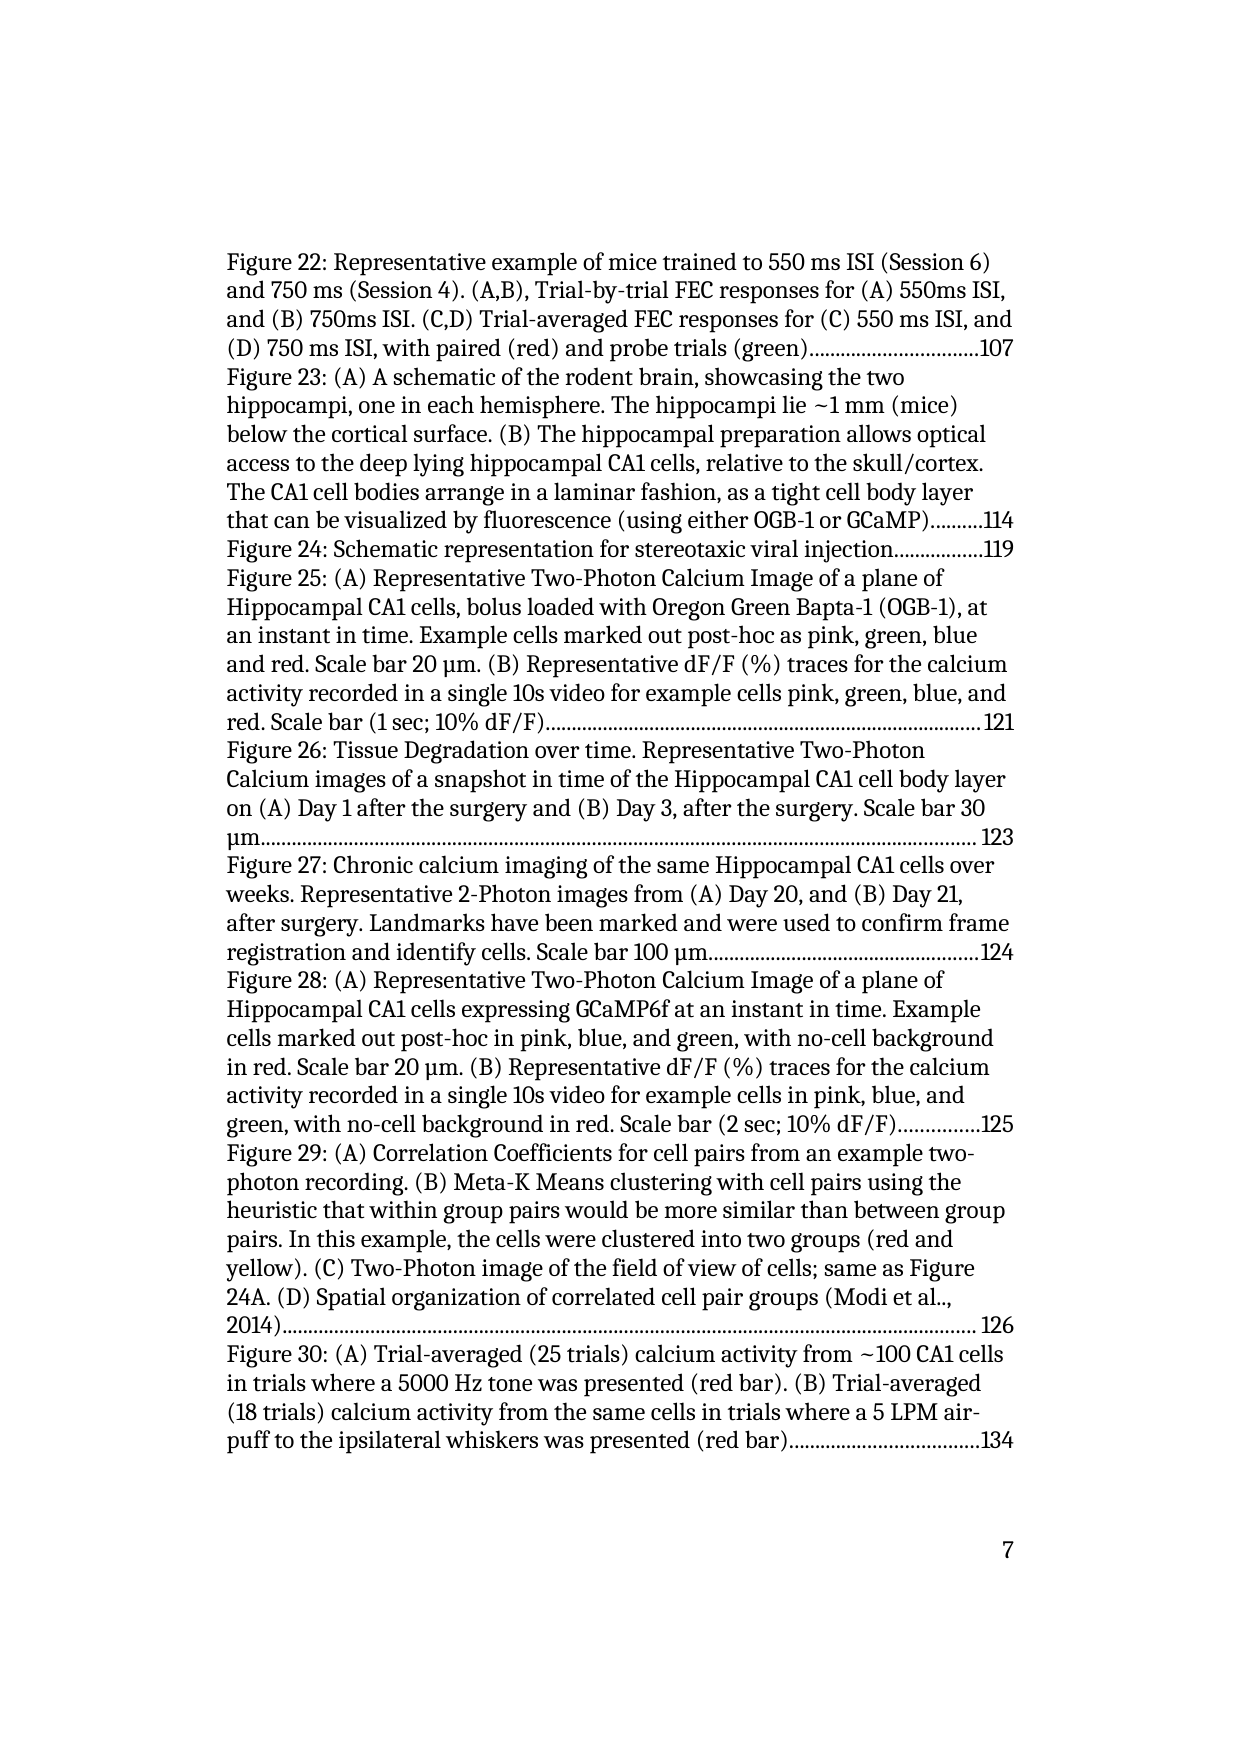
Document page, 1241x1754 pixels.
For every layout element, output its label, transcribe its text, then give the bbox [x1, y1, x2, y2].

text Figure 25: (A) Representative Two-Photon Calcium Image of a plane of Hippocampal CA1 cells, bolus loaded with Oregon Green Bapta-1 (OGB-1), at an instant in time. Example cells marked out post-hoc as pink, green, blue and red. Scale bar 20 µm. (B) Representative dF/F (%) traces for the calcium activity recorded in a single 10s video for example cells pink, green, blue, and red. Scale bar (1 sec; 10% dF/F). 121 [226, 564, 1014, 736]
text Figure 26: Tissue Degradation over time. Representative Two-Photon Calcium images of a snapshot in time of the Hippocampal CA1 cell body layer on (A) Day 1 after the surgery and (B) Day 3, after the surgery. Scale bar 30 µm. 123 [226, 736, 1014, 851]
text Figure 28: (A) Representative Two-Photon Calcium Image of a plane of Hippocampal CA1 cells expressing GCaMP6f at an instant in time. Example cells marked out post-hoc in pink, blue, and green, with no-cell background in red. Scale bar 20 µm. (B) Representative dF/F (%) traces for the calcium activity recorded in a single 10s video for example cells in pink, blue, and green, with no-cell background in red. Scale bar (2 sec; 10% dF/F). 125 [226, 966, 1014, 1139]
text Figure 29: (A) Correlation Coefficients for cell pairs from an example two-photon recording. (B) Meta-K Means clustering with cell pairs using the heuristic that within group pairs would be more similar than between group pairs. In this example, the cells were clustered into two groups (red and yellow). (C) Two-Photon image of the field of view of cells; same as Figure 24A. (D) Spatial organization of correlated cell pair groups (Modi et al.., 2014). 126 [226, 1139, 1014, 1340]
text Figure 24: Schematic representation for stereotaxic viral injection. 119 [226, 535, 1014, 564]
text Figure 22: Representative example of mice trained to 550 ms ISI (Session 6) and 750 ms (Session 4). (A,B), Trial-by-trial FEC responses for (A) 550ms ISI, and (B) 750ms ISI. (C,D) Trial-averaged FEC responses for (C) 550 ms ISI, and (D) 750 ms ISI, with paired (red) and probe trials (green). 107 [226, 248, 1014, 363]
text Figure 23: (A) A schematic of the rodent brain, showcasing the two hippocampi, one in each hemisphere. The hippocampi lie ~1 mm (mice) below the cortical surface. (B) The hippocampal preparation allows optical access to the deep lying hippocampal CA1 cells, relative to the skull/cortex. The CA1 cell bodies arrange in a laminar fashion, as a tight cell body layer that can be visualized by fluorescence (using either OGB-1 or GCaMP). 114 [226, 363, 1014, 535]
text Figure 27: Chronic calcium imaging of the same Hippocampal CA1 cells over weeks. Representative 2-Photon images from (A) Day 20, and (B) Day 21, after surgery. Landmarks have been marked and were used to confirm frame registration and identify cells. Scale bar 100 µm. 124 [226, 851, 1014, 966]
text Figure 30: (A) Trial-averaged (25 trials) calcium activity from ~100 CA1 cells in trials where a 5000 Hz tone was presented (red bar). (B) Trial-averaged (18 trials) calcium activity from the same cells in trials where a 5 LPM air-puff to the ipsilateral whiskers was presented (red bar). 134 [226, 1340, 1014, 1455]
